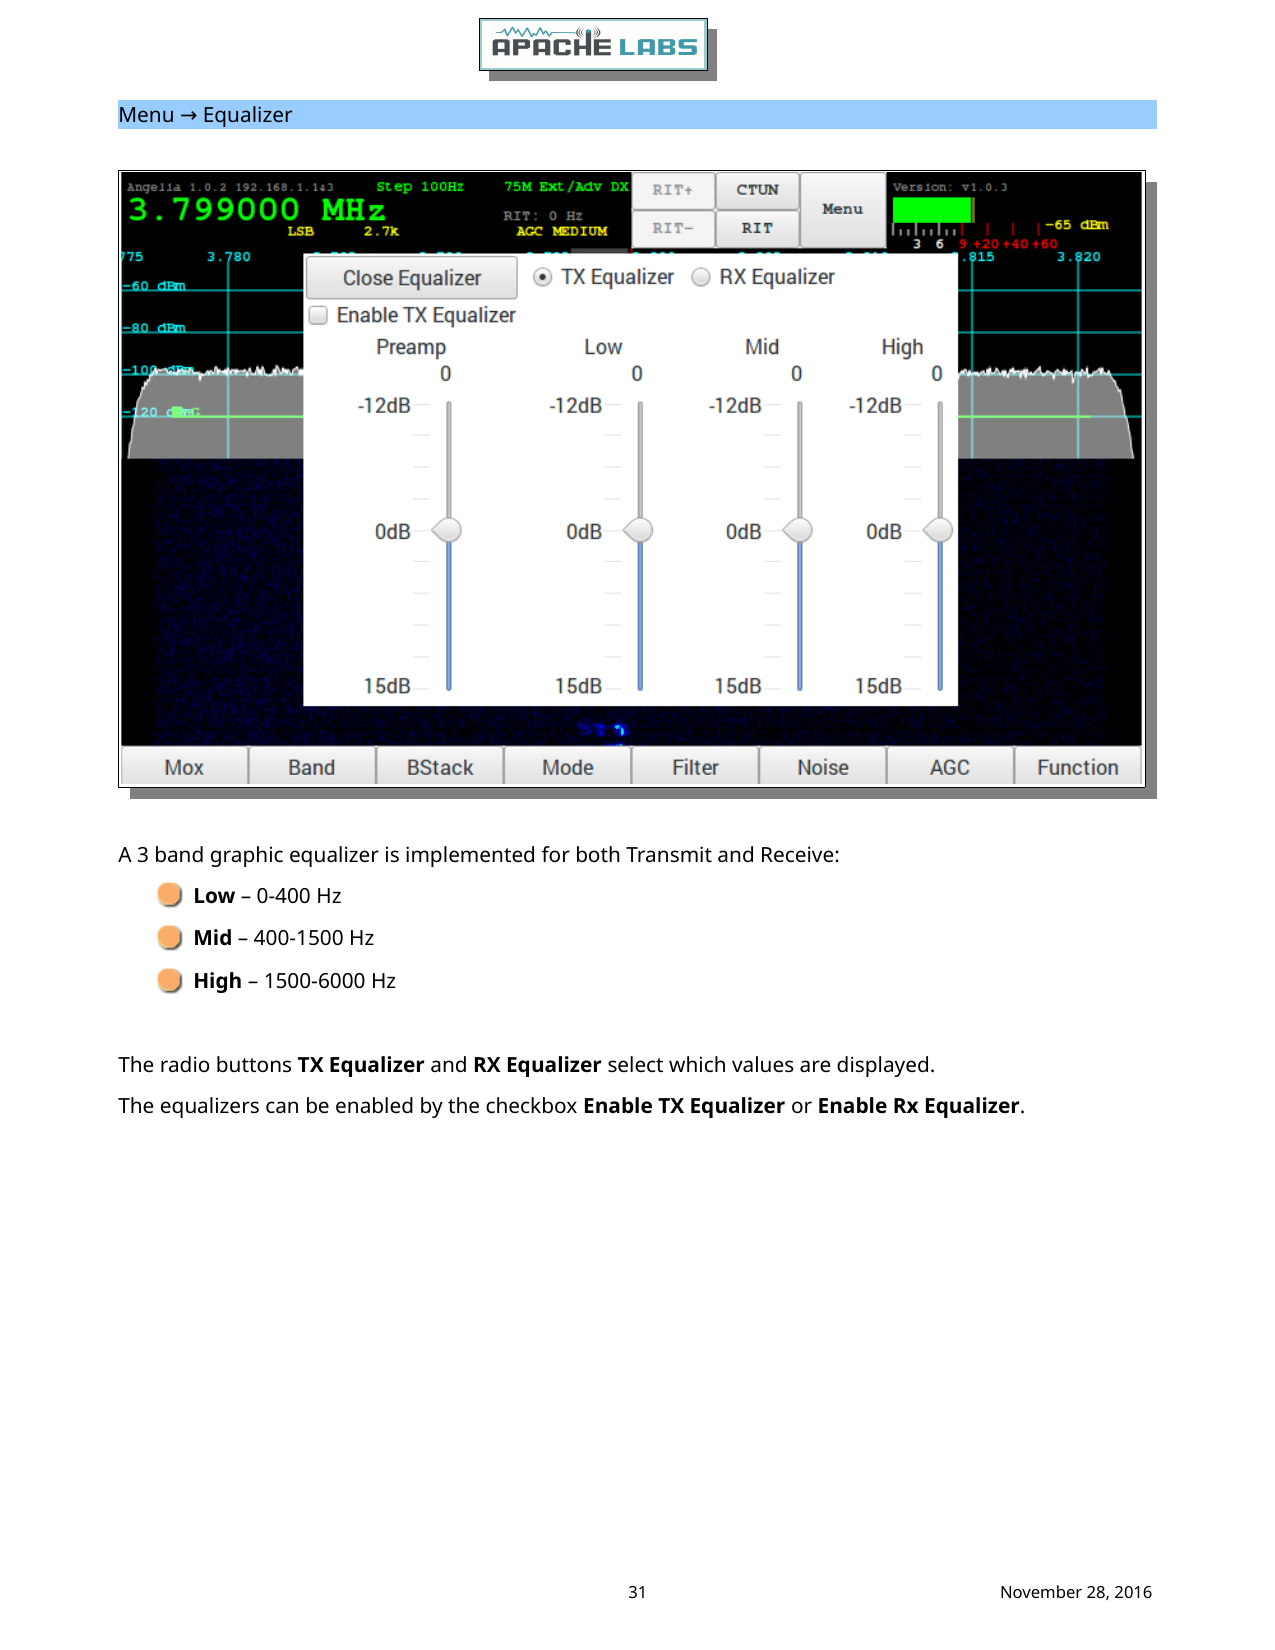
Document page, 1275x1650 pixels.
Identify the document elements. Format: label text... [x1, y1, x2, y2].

subtitle Menu → Equalizer [118, 100, 1157, 129]
text The equalizers can be enabled by the checkbox Enable TX Equalizer or Enable Rx Equalizer. [118, 1091, 1157, 1119]
text The radio buttons TX Equalizer and RX Equalizer select which values are displayed. [118, 1050, 1157, 1078]
picture [482, 21, 704, 68]
picture [156, 881, 185, 910]
list High – 1500-6000 Hz [156, 966, 1157, 996]
picture [156, 967, 185, 996]
list Mid – 400-1500 Hz [156, 923, 1157, 954]
list Low – 0-400 Hz [156, 881, 1157, 911]
picture [156, 924, 185, 953]
picture [121, 172, 1142, 784]
text A 3 band graphic equalizer is implemented for both Transmit and Receive: [118, 840, 1157, 868]
